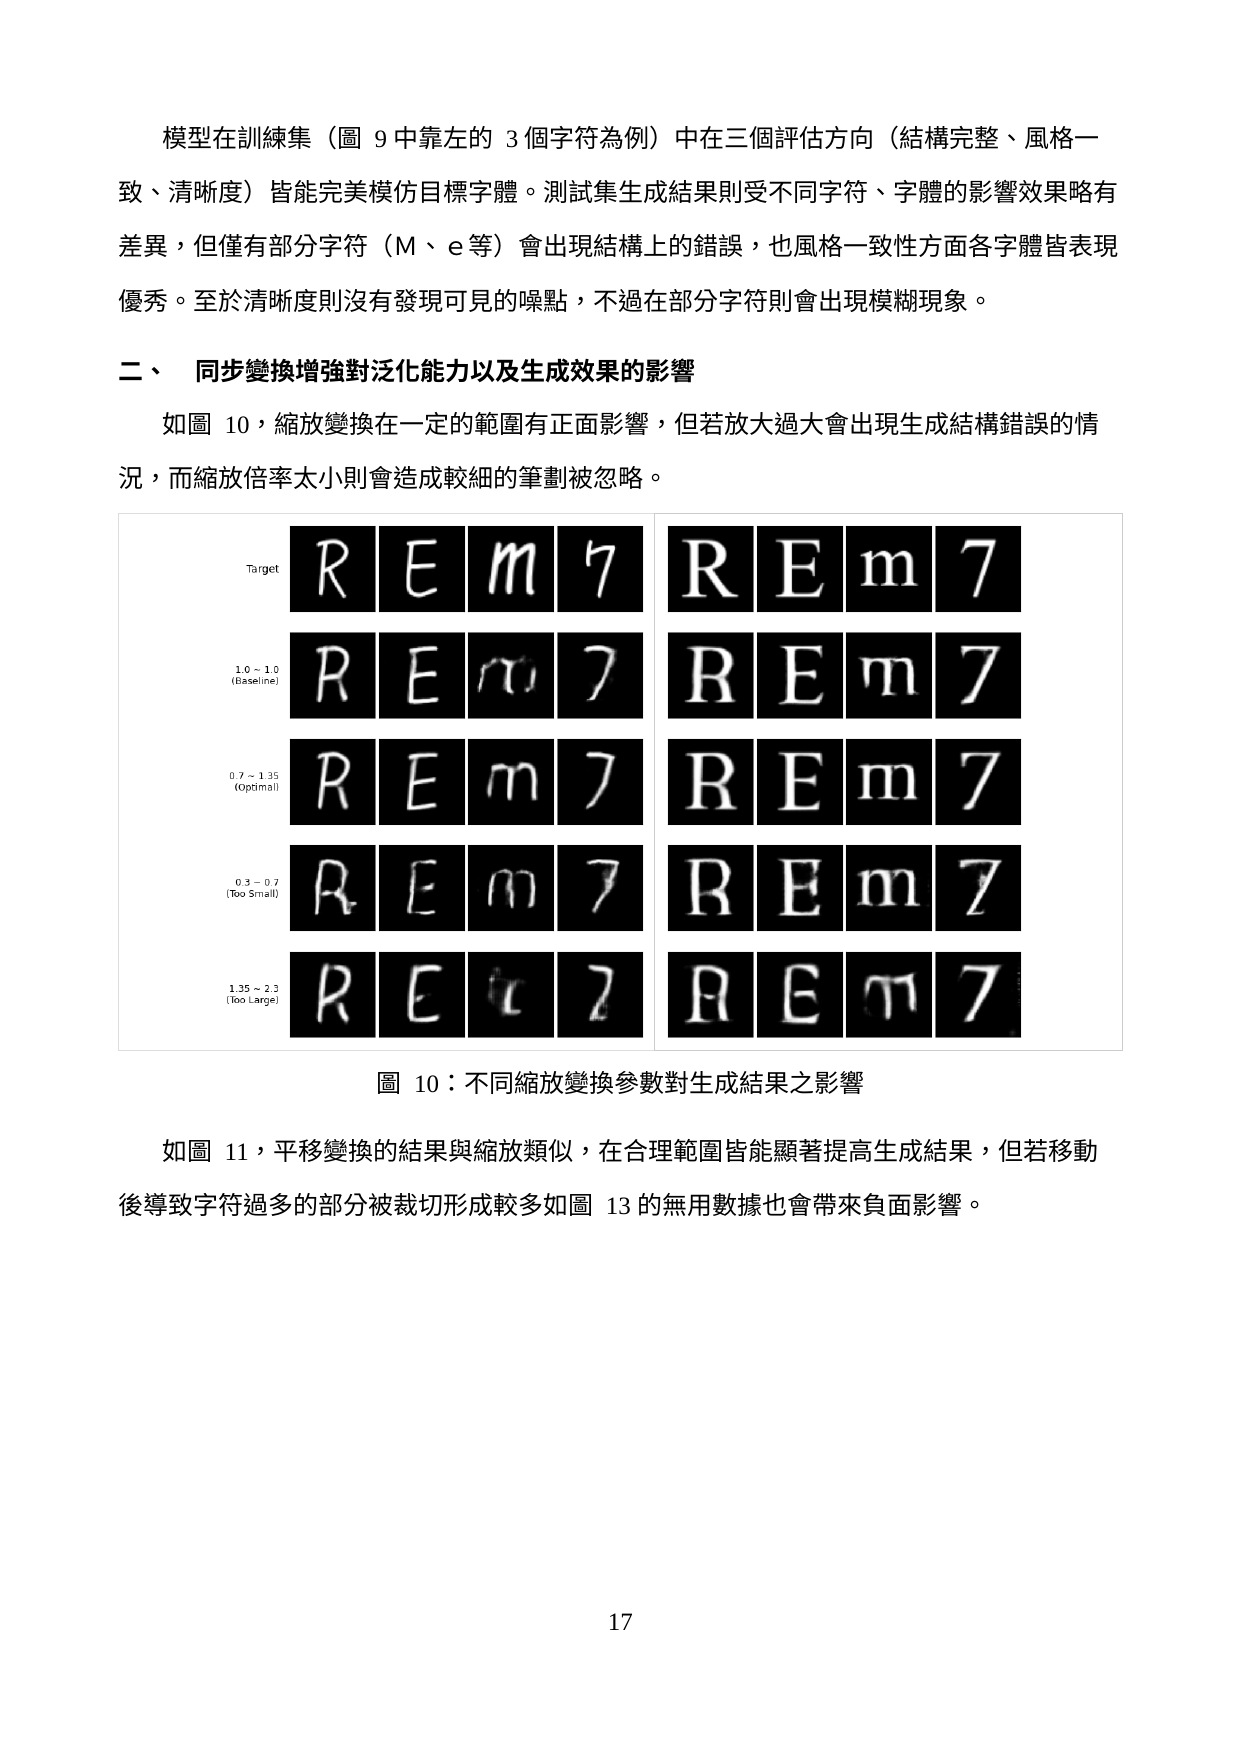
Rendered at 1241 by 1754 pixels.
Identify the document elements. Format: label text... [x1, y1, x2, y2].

table_header [119, 514, 654, 1050]
table_header [655, 514, 1122, 1050]
picture [664, 520, 1027, 1044]
picture [215, 520, 649, 1044]
text 圖 10：不同縮放變換參數對生成結果之影響 [118, 1064, 1122, 1100]
text 如圖 10，縮放變換在一定的範圍有正面影響，但若放大過大會出現生成結構錯誤的情況，而縮放倍率太小則會造成較細的筆劃被忽略。 [118, 404, 1122, 495]
subtitle 同步變換增強對泛化能力以及生成效果的影響 [118, 352, 1122, 388]
text 如圖 11，平移變換的結果與縮放類似，在合理範圍皆能顯著提高生成結果，但若移動後導致字符過多的部分被裁切形成較多如圖 13 的無用數據也會帶來負面影響。 [118, 1131, 1122, 1222]
text 模型在訓練集（圖 9 中靠左的 3 個字符為例）中在三個評估方向（結構完整、風格一致、清晰度）皆能完美模仿目標字體。測試集生成結果則受不同字符、字體的影響效果略有差異，但僅有部分字符（Ｍ、ｅ等）會出現結構上的錯誤，也風格一致性方面各字體皆表現優秀。至於清晰度則沒有發現可見的噪點，不過在部分字符則會出現模糊現象。 [118, 118, 1122, 317]
